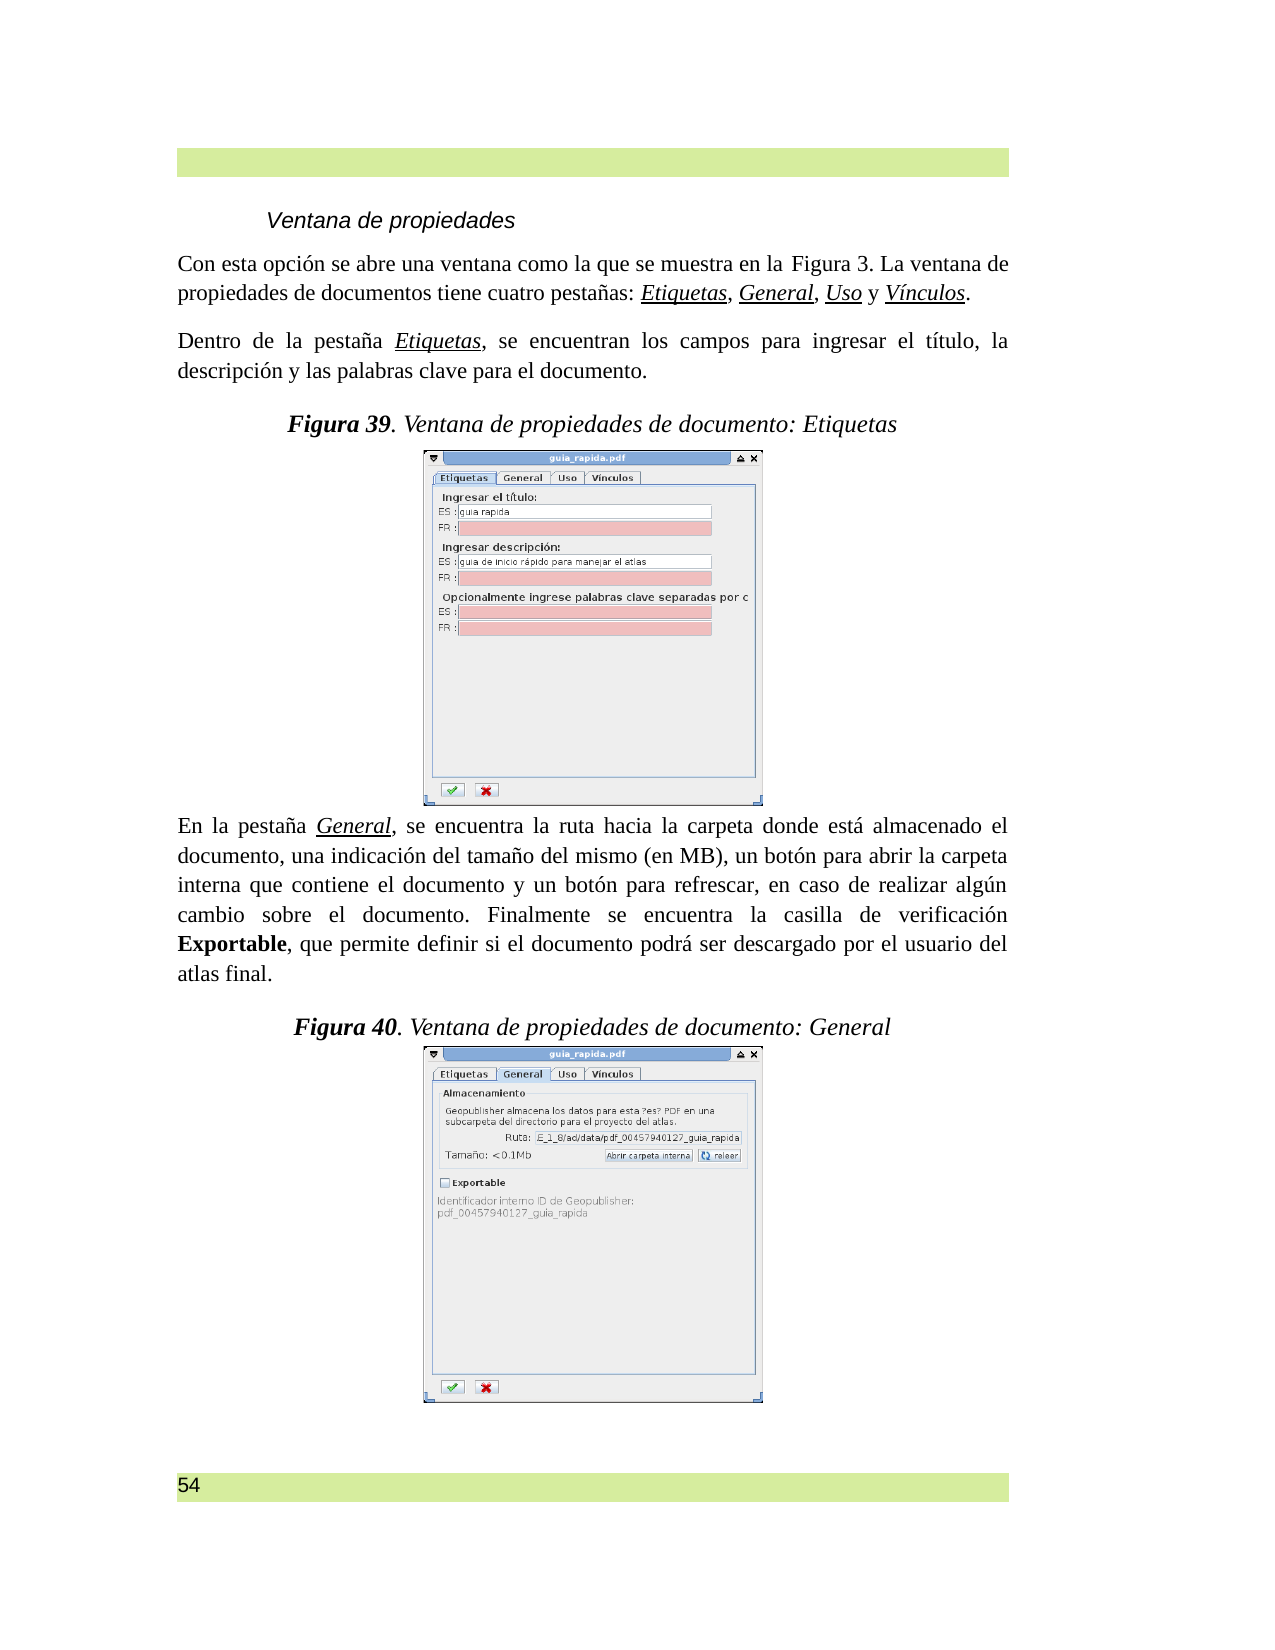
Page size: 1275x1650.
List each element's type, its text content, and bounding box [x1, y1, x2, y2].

text Con esta opción se abre una ventana como la que se muestra en la Figura 3. La ventana de propiedades de documentos tiene cuatro pestañas: Etiquetas, General, Uso y Vínculos. [177, 248, 1009, 307]
picture [423, 1046, 763, 1403]
text Dentro de la pestaña Etiquetas, se encuentran los campos para ingresar el título, la descripción y las palabras clave para el documento. [177, 325, 1009, 384]
subtitle Ventana de propiedades [266, 207, 1009, 233]
text Figura 39. Ventana de propiedades de documento: Etiquetas [177, 409, 1009, 438]
text En la pestaña General, se encuentra la ruta hacia la carpeta donde está almacenado el documento, una indicación del tamaño del mismo (en MB), un botón para abrir la carpeta interna que contiene el documento y un botón para refrescar, en caso de realizar algún cambio sobre el documento. Finalmente se encuentra la casilla de verificación Exportable, que permite definir si el documento podrá ser descargado por el usuario del atlas final. [177, 810, 1009, 987]
text Figura 40. Ventana de propiedades de documento: General [177, 1012, 1009, 1041]
picture [423, 450, 763, 806]
